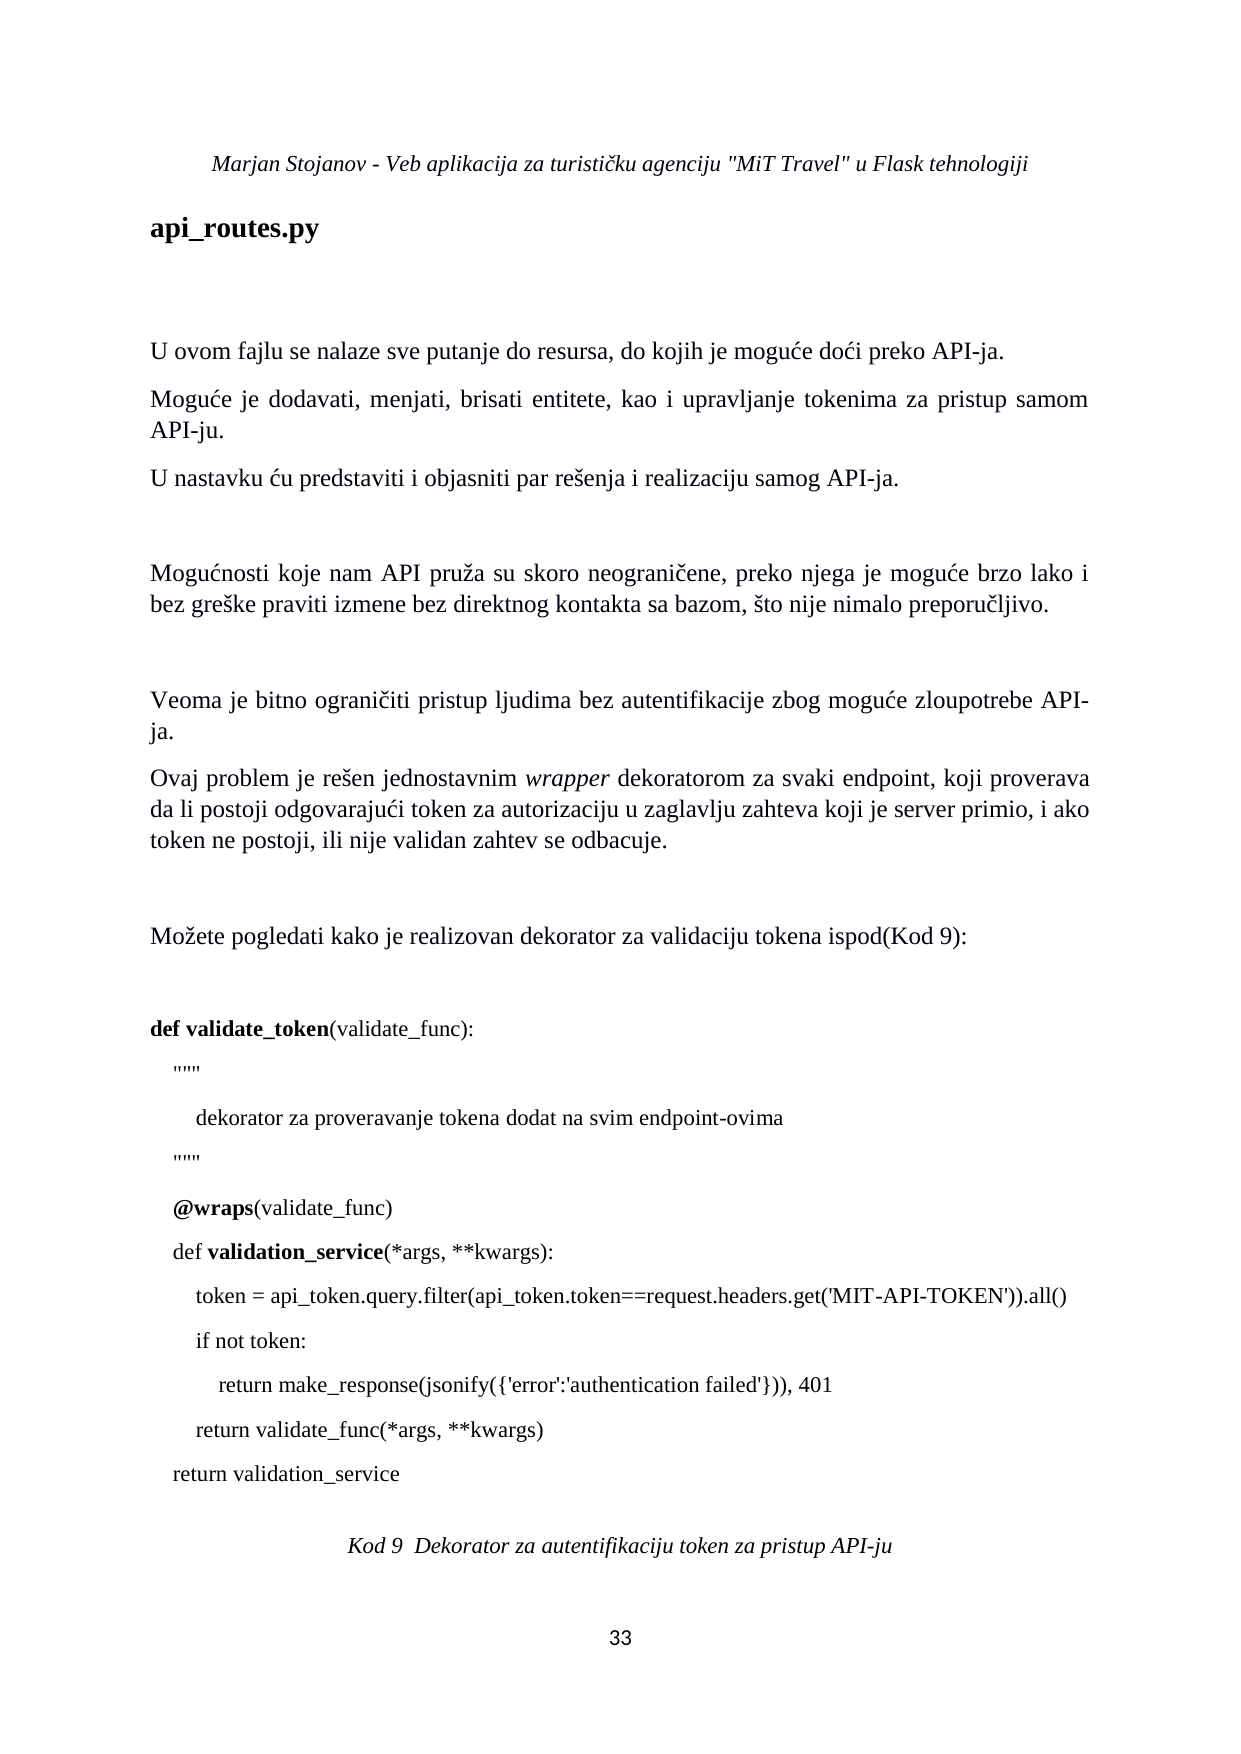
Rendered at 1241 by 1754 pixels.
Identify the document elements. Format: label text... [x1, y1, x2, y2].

text Ovaj problem je rešen jednostavnim wrapper dekoratorom za svaki endpoint, koji proverava da li postoji odgovarajući token za autorizaciju u zaglavlju zahteva koji je server primio, i ako token ne postoji, ili nije validan zahtev se odbacuje. [150, 763, 1090, 854]
text U ovom fajlu se nalaze sve putanje do resursa, do kojih je moguće doći preko API-ja. [150, 336, 1090, 365]
text U nastavku ću predstaviti i objasniti par rešenja i realizaciju samog API-ja. [150, 463, 1090, 492]
text Veoma je bitno ograničiti pristup ljudima bez autentifikacije zbog moguće zloupotrebe API-ja. [150, 685, 1090, 744]
text Moguće je dodavati, menjati, brisati entitete, kao i upravljanje tokenima za pristup samom API-ju. [150, 384, 1090, 444]
subtitle api_routes.py [150, 210, 1090, 243]
text Možete pogledati kako je realizovan dekorator za validaciju tokena ispod(Kod 9): [150, 921, 1090, 950]
text Mogućnosti koje nam API pruža su skoro neograničene, preko njega je moguće brzo lako i bez greške praviti izmene bez direktnog kontakta sa bazom, što nije nimalo preporučljivo. [150, 558, 1090, 618]
text Kod 9 Dekorator za autentifikaciju token za pristup API-ju [150, 1532, 1090, 1558]
